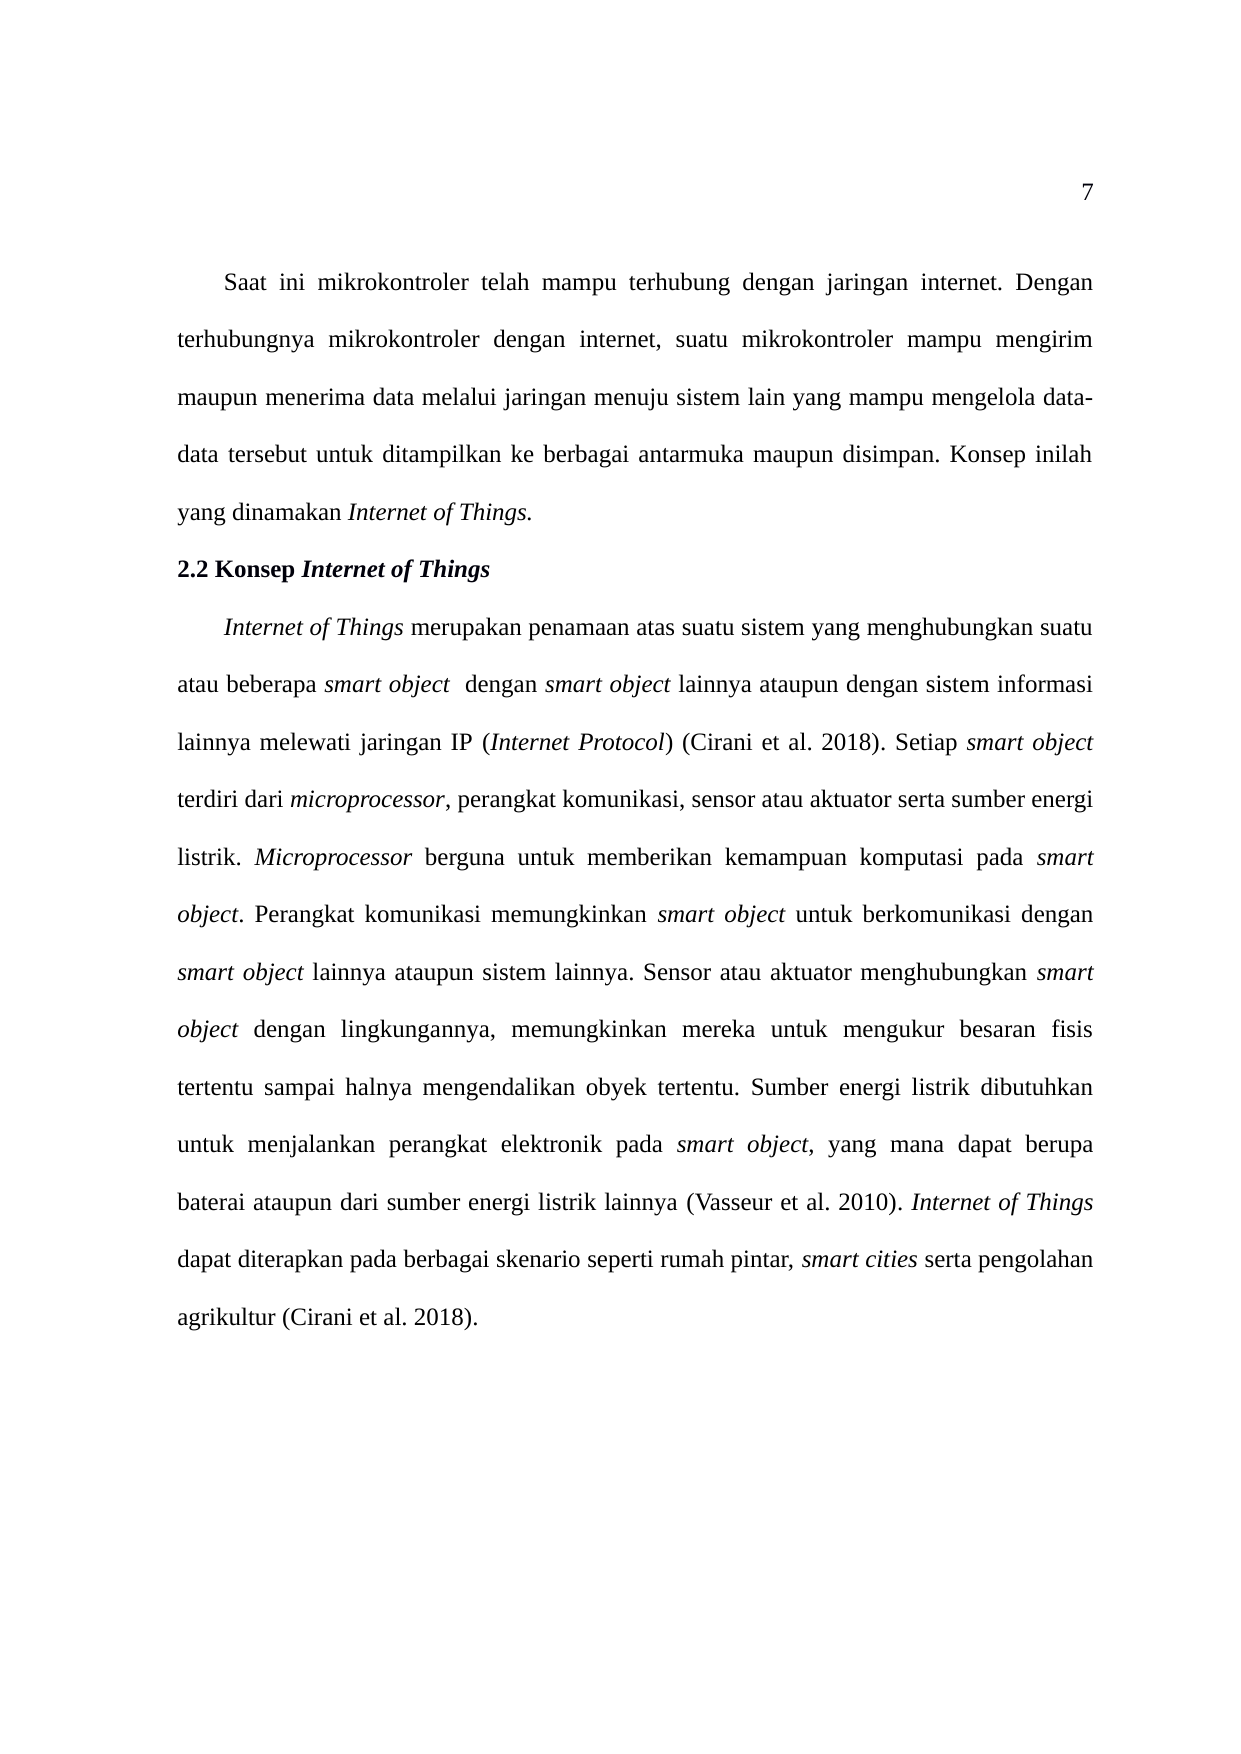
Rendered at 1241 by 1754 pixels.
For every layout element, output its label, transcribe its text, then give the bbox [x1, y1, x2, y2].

text Internet of Things merupakan penamaan atas suatu sistem yang menghubungkan suatu atau beberapa smart object dengan smart object lainnya ataupun dengan sistem informasi lainnya melewati jaringan IP (Internet Protocol) (Cirani et al. 2018)⁠. Setiap smart object terdiri dari microprocessor, perangkat komunikasi, sensor atau aktuator serta sumber energi listrik. Microprocessor berguna untuk memberikan kemampuan komputasi pada smart object. Perangkat komunikasi memungkinkan smart object untuk berkomunikasi dengan smart object lainnya ataupun sistem lainnya. Sensor atau aktuator menghubungkan smart object dengan lingkungannya, memungkinkan mereka untuk mengukur besaran fisis tertentu sampai halnya mengendalikan obyek tertentu. Sumber energi listrik dibutuhkan untuk menjalankan perangkat elektronik pada smart object, yang mana dapat berupa baterai ataupun dari sumber energi listrik lainnya (Vasseur et al. 2010)⁠. Internet of Things dapat diterapkan pada berbagai skenario seperti rumah pintar, smart cities serta pengolahan agrikultur (Cirani et al. 2018)⁠. [177, 612, 1093, 1331]
subtitle 2.2 Konsep Internet of Things [177, 554, 1093, 583]
text Saat ini mikrokontroler telah mampu terhubung dengan jaringan internet. Dengan terhubungnya mikrokontroler dengan internet, suatu mikrokontroler mampu mengirim maupun menerima data melalui jaringan menuju sistem lain yang mampu mengelola data-data tersebut untuk ditampilkan ke berbagai antarmuka maupun disimpan. Konsep inilah yang dinamakan Internet of Things. [177, 267, 1093, 526]
